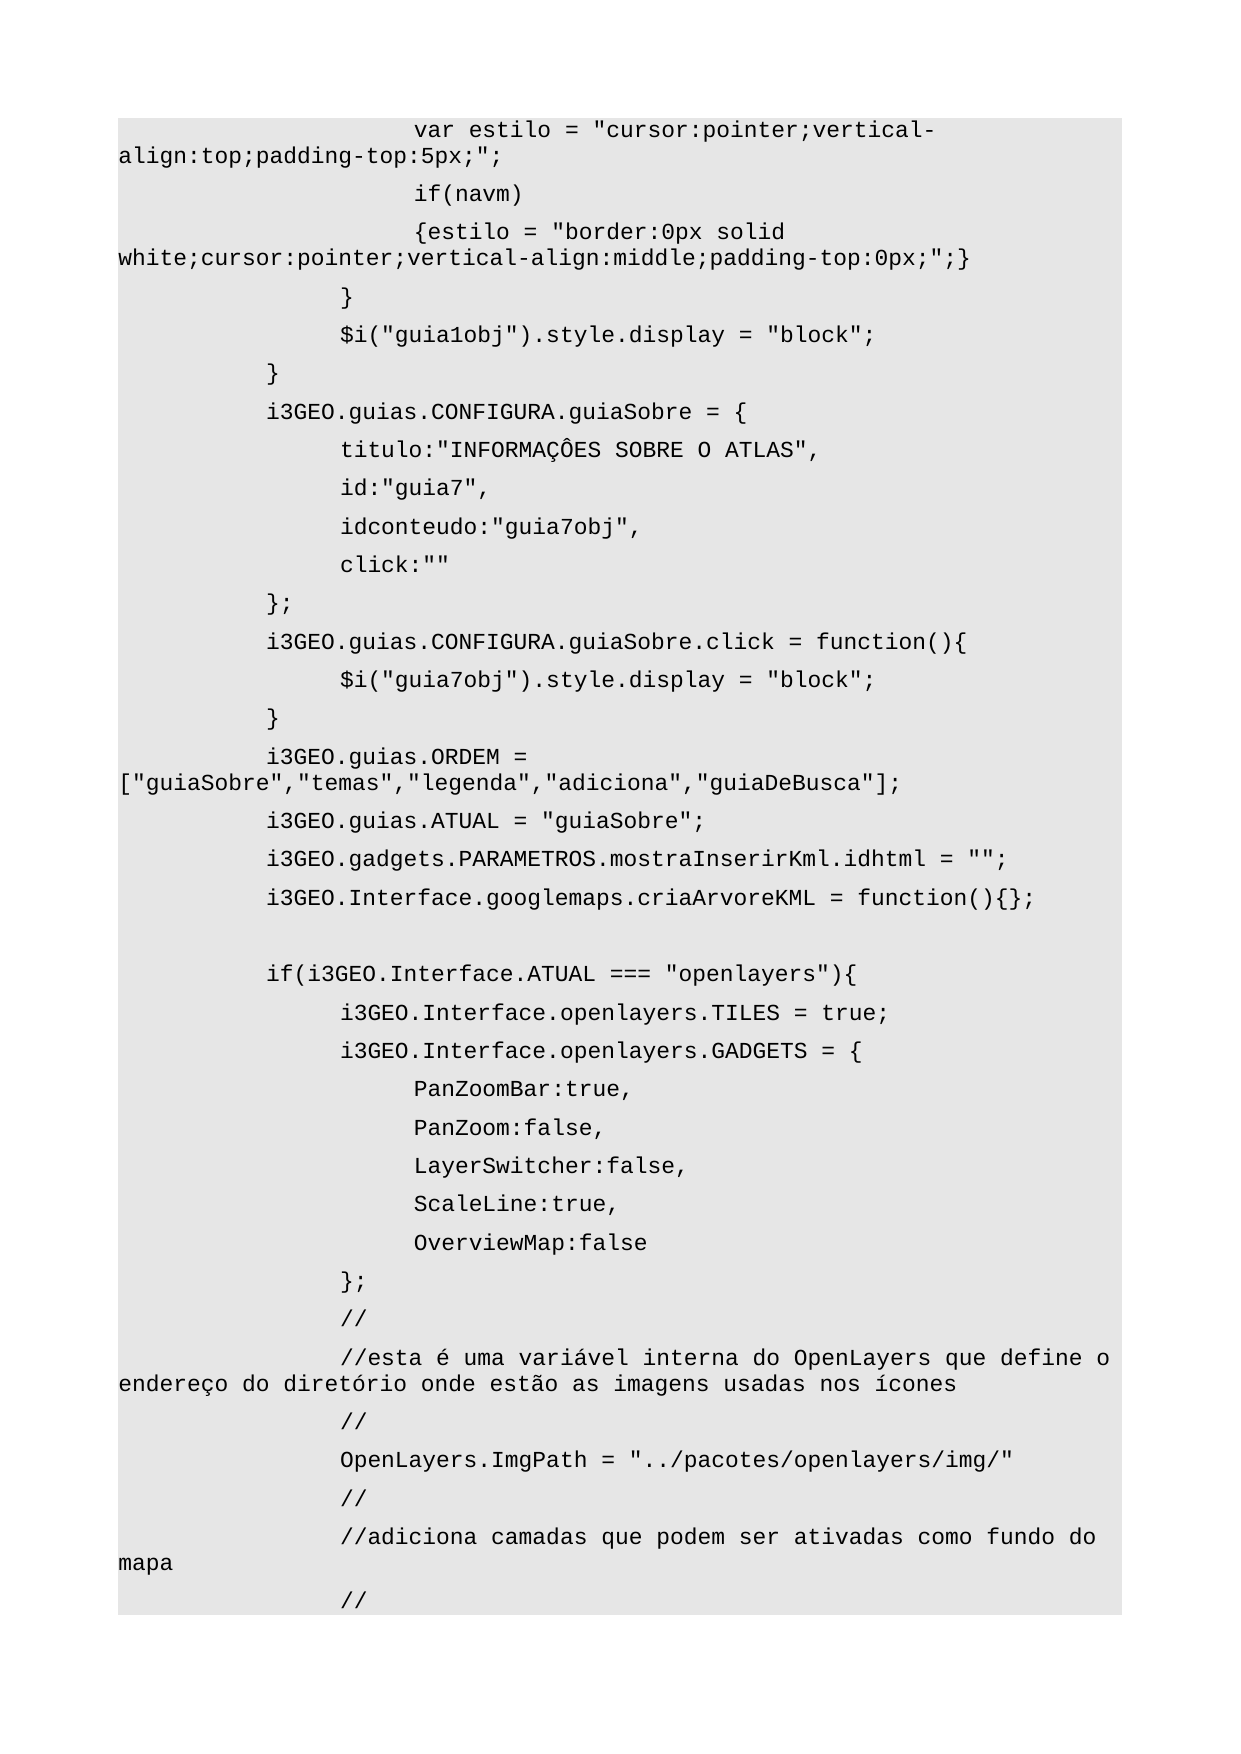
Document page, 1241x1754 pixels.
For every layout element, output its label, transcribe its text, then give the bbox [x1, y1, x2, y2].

text } [118, 707, 1122, 733]
text //esta é uma variável interna do OpenLayers que define o endereço do diretório onde estão as imagens usadas nos ícones [118, 1346, 1122, 1398]
text //adiciona camadas que podem ser ativadas como fundo do mapa [118, 1525, 1122, 1577]
text i3GEO.Interface.googlemaps.criaArvoreKML = function(){}; [118, 886, 1122, 912]
text i3GEO.guias.ATUAL = "guiaSobre"; [118, 809, 1122, 835]
text }; [118, 1269, 1122, 1295]
text $i("guia1obj").style.display = "block"; [118, 323, 1122, 349]
text if(navm) [118, 182, 1122, 208]
text LayerSwitcher:false, [118, 1154, 1122, 1180]
text i3GEO.Interface.openlayers.GADGETS = { [118, 1039, 1122, 1065]
text // [118, 1589, 1122, 1615]
text PanZoomBar:true, [118, 1078, 1122, 1103]
text var estilo = "cursor:pointer;vertical-align:top;padding-top:5px;"; [118, 118, 1122, 170]
text i3GEO.guias.ORDEM = ["guiaSobre","temas","legenda","adiciona","guiaDeBusca"]; [118, 745, 1122, 797]
text OverviewMap:false [118, 1231, 1122, 1257]
text // [118, 1308, 1122, 1333]
text i3GEO.guias.CONFIGURA.guiaSobre = { [118, 400, 1122, 426]
text i3GEO.gadgets.PARAMETROS.mostraInserirKml.idhtml = ""; [118, 848, 1122, 873]
text PanZoom:false, [118, 1116, 1122, 1142]
text // [118, 1410, 1122, 1436]
text if(i3GEO.Interface.ATUAL === "openlayers"){ [118, 963, 1122, 988]
text id:"guia7", [118, 477, 1122, 503]
text } [118, 362, 1122, 388]
text $i("guia7obj").style.display = "block"; [118, 668, 1122, 694]
text // [118, 1487, 1122, 1513]
text i3GEO.Interface.openlayers.TILES = true; [118, 1001, 1122, 1027]
text {estilo = "border:0px solid white;cursor:pointer;vertical-align:middle;padding-top:0px;";} [118, 221, 1122, 273]
text OpenLayers.ImgPath = "../pacotes/openlayers/img/" [118, 1448, 1122, 1474]
text ScaleLine:true, [118, 1193, 1122, 1218]
text }; [118, 592, 1122, 618]
text i3GEO.guias.CONFIGURA.guiaSobre.click = function(){ [118, 630, 1122, 656]
text } [118, 285, 1122, 311]
text idconteudo:"guia7obj", [118, 515, 1122, 541]
text click:"" [118, 553, 1122, 579]
text titulo:"INFORMAÇÔES SOBRE O ATLAS", [118, 438, 1122, 464]
